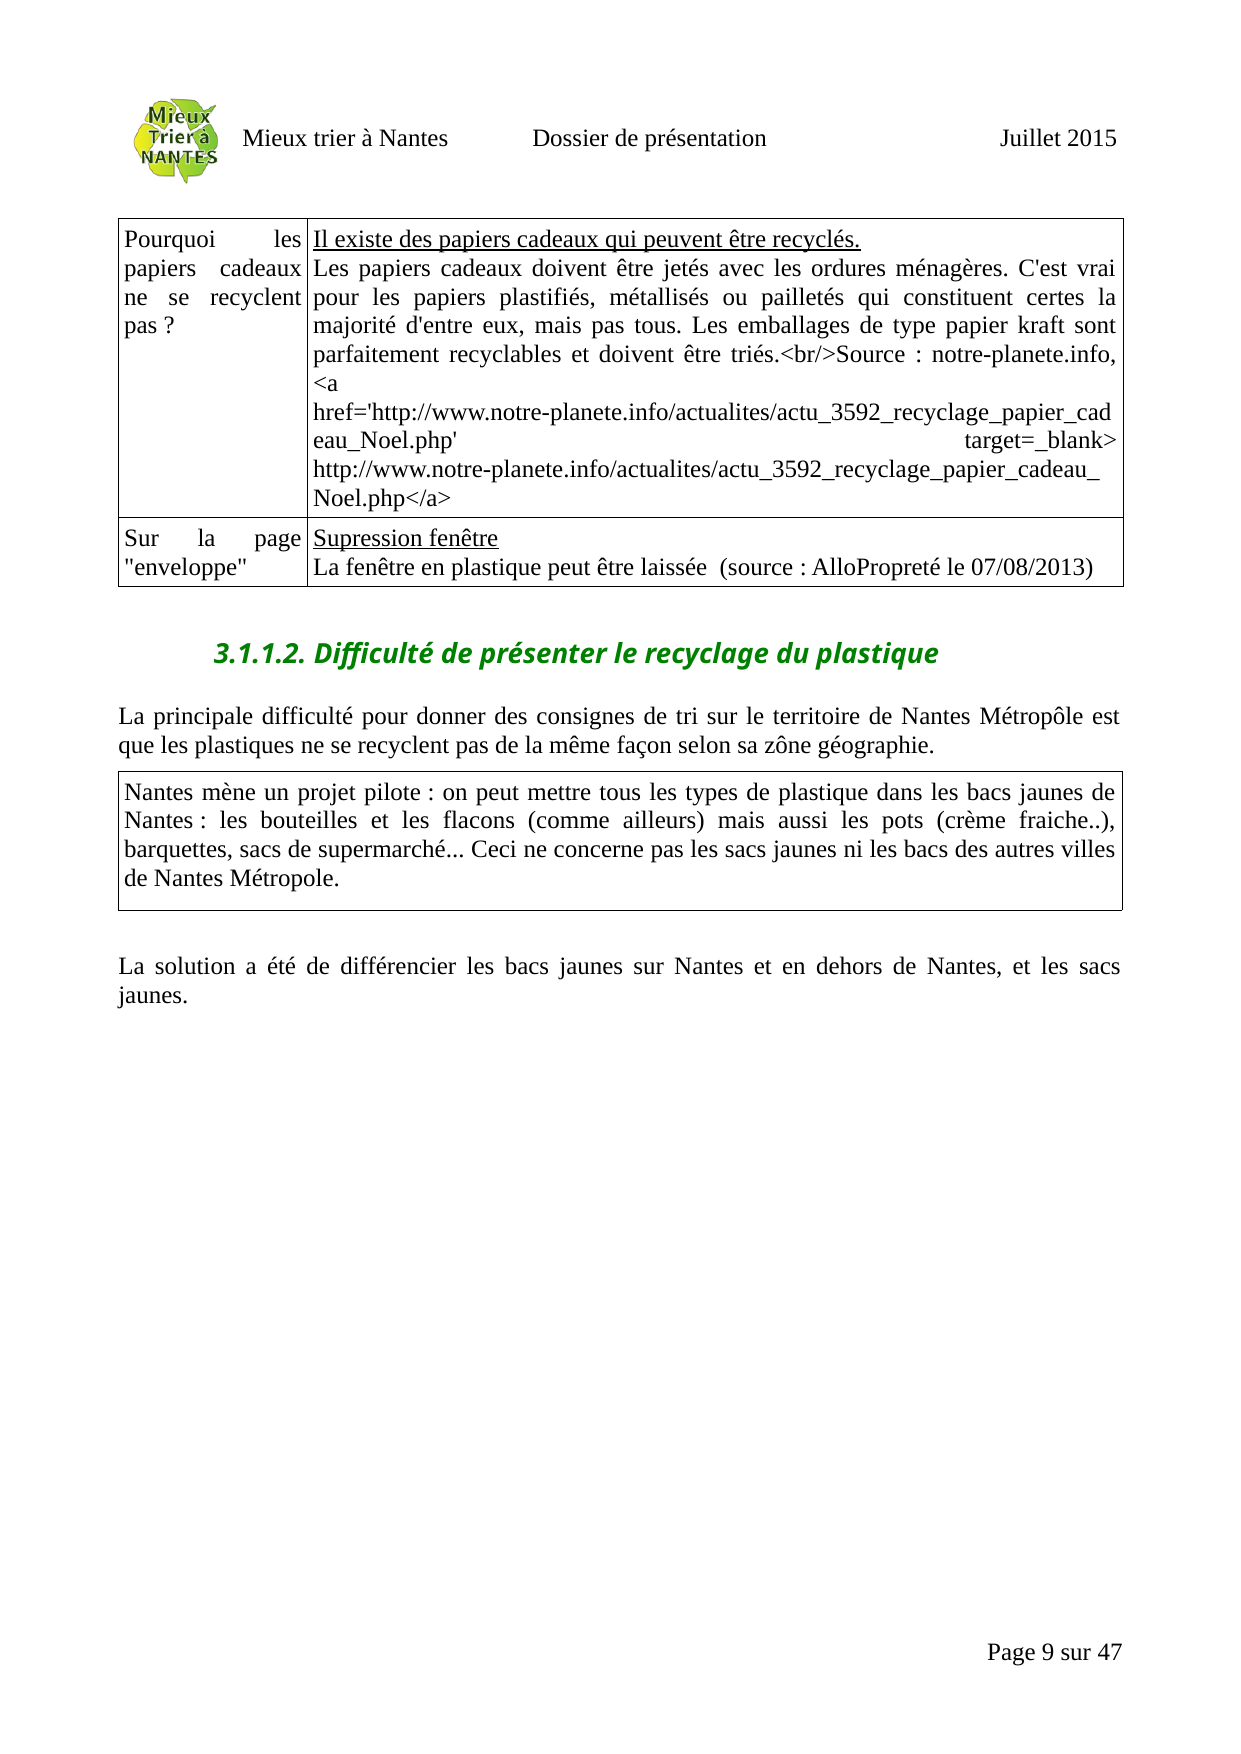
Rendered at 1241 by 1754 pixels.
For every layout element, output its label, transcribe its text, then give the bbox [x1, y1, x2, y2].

table_cell Sur la page "enveloppe" [119, 518, 307, 586]
text La solution a été de différencier les bacs jaunes sur Nantes et en dehors de Nantes, et les sacs jaunes. [118, 951, 1122, 1009]
table_header Pourquoi les papiers cadeaux ne se recyclent pas ? [119, 219, 307, 517]
subtitle Difficulté de présenter le recyclage du plastique [148, 634, 1122, 671]
table_header Il existe des papiers cadeaux qui peuvent être recyclés. Les papiers cadeaux doivent être jetés avec les ordures ménagères. C'est vrai pour les papiers plastifiés, métallisés ou pailletés qui constituent certes la majorité d'entre eux, mais pas tous. Les emballages de type papier kraft sont parfaitement recyclables et doivent être triés.<br/>Source : notre-planete.info, <a href='http://www.notre-planete.info/actualites/actu_3592_recyclage_papier_cadeau_Noel.php' target=_blank> http://www.notre-planete.info/actualites/actu_3592_recyclage_papier_cadeau_Noel.php</a> [308, 219, 1123, 517]
table_cell Supression fenêtre La fenêtre en plastique peut être laissée (source : AlloPropreté le 07/08/2013) [308, 518, 1123, 586]
picture [131, 95, 221, 185]
text La principale difficulté pour donner des consignes de tri sur le territoire de Nantes Métropôle est que les plastiques ne se recyclent pas de la même façon selon sa zône géographie. [118, 701, 1122, 758]
table_header Nantes mène un projet pilote : on peut mettre tous les types de plastique dans les bacs jaunes de Nantes : les bouteilles et les flacons (comme ailleurs) mais aussi les pots (crème fraiche..), barquettes, sacs de supermarché... Ceci ne concerne pas les sacs jaunes ni les bacs des autres villes de Nantes Métropole. [119, 772, 1122, 910]
